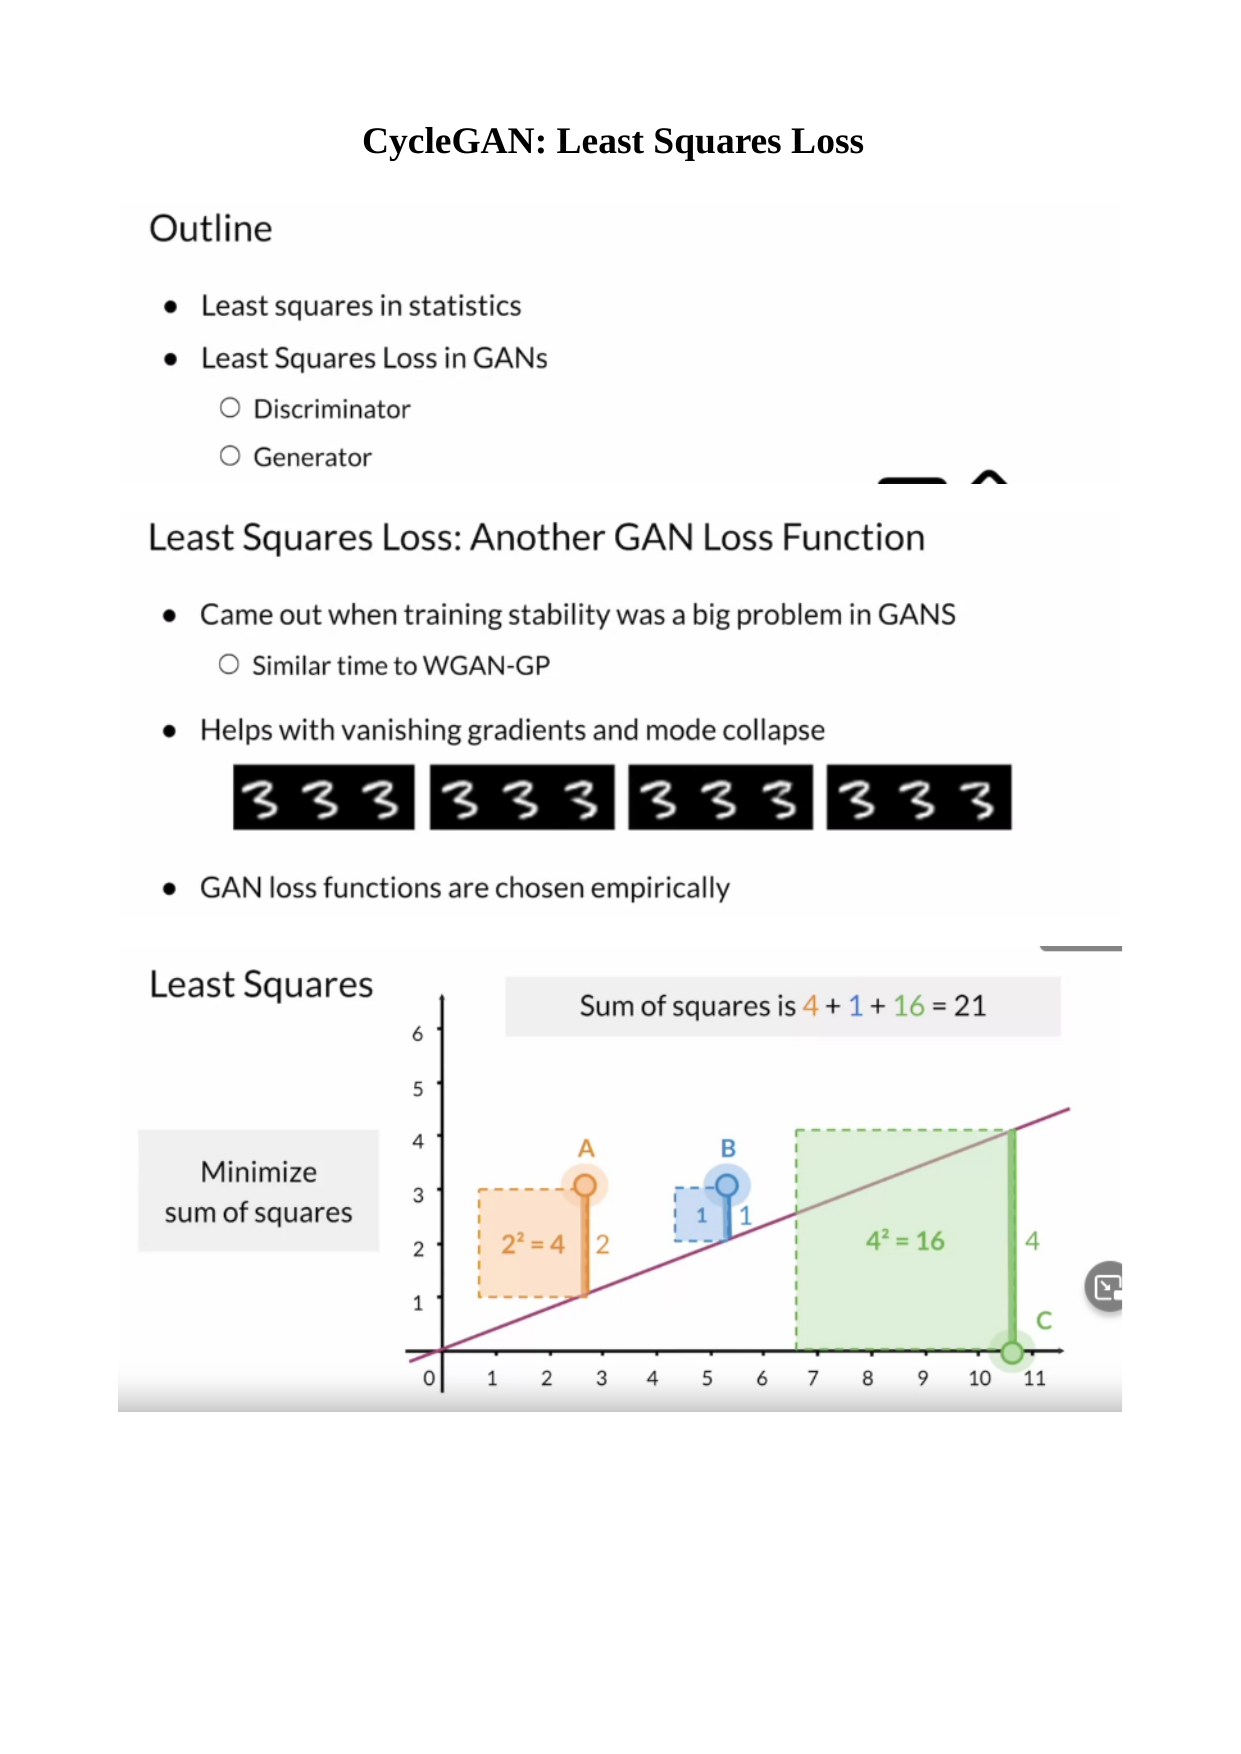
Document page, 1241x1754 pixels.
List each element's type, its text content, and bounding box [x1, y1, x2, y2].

subtitle CycleGAN: Least Squares Loss [118, 118, 1122, 161]
picture [118, 946, 1123, 1412]
picture [118, 512, 1123, 918]
picture [118, 202, 1123, 484]
